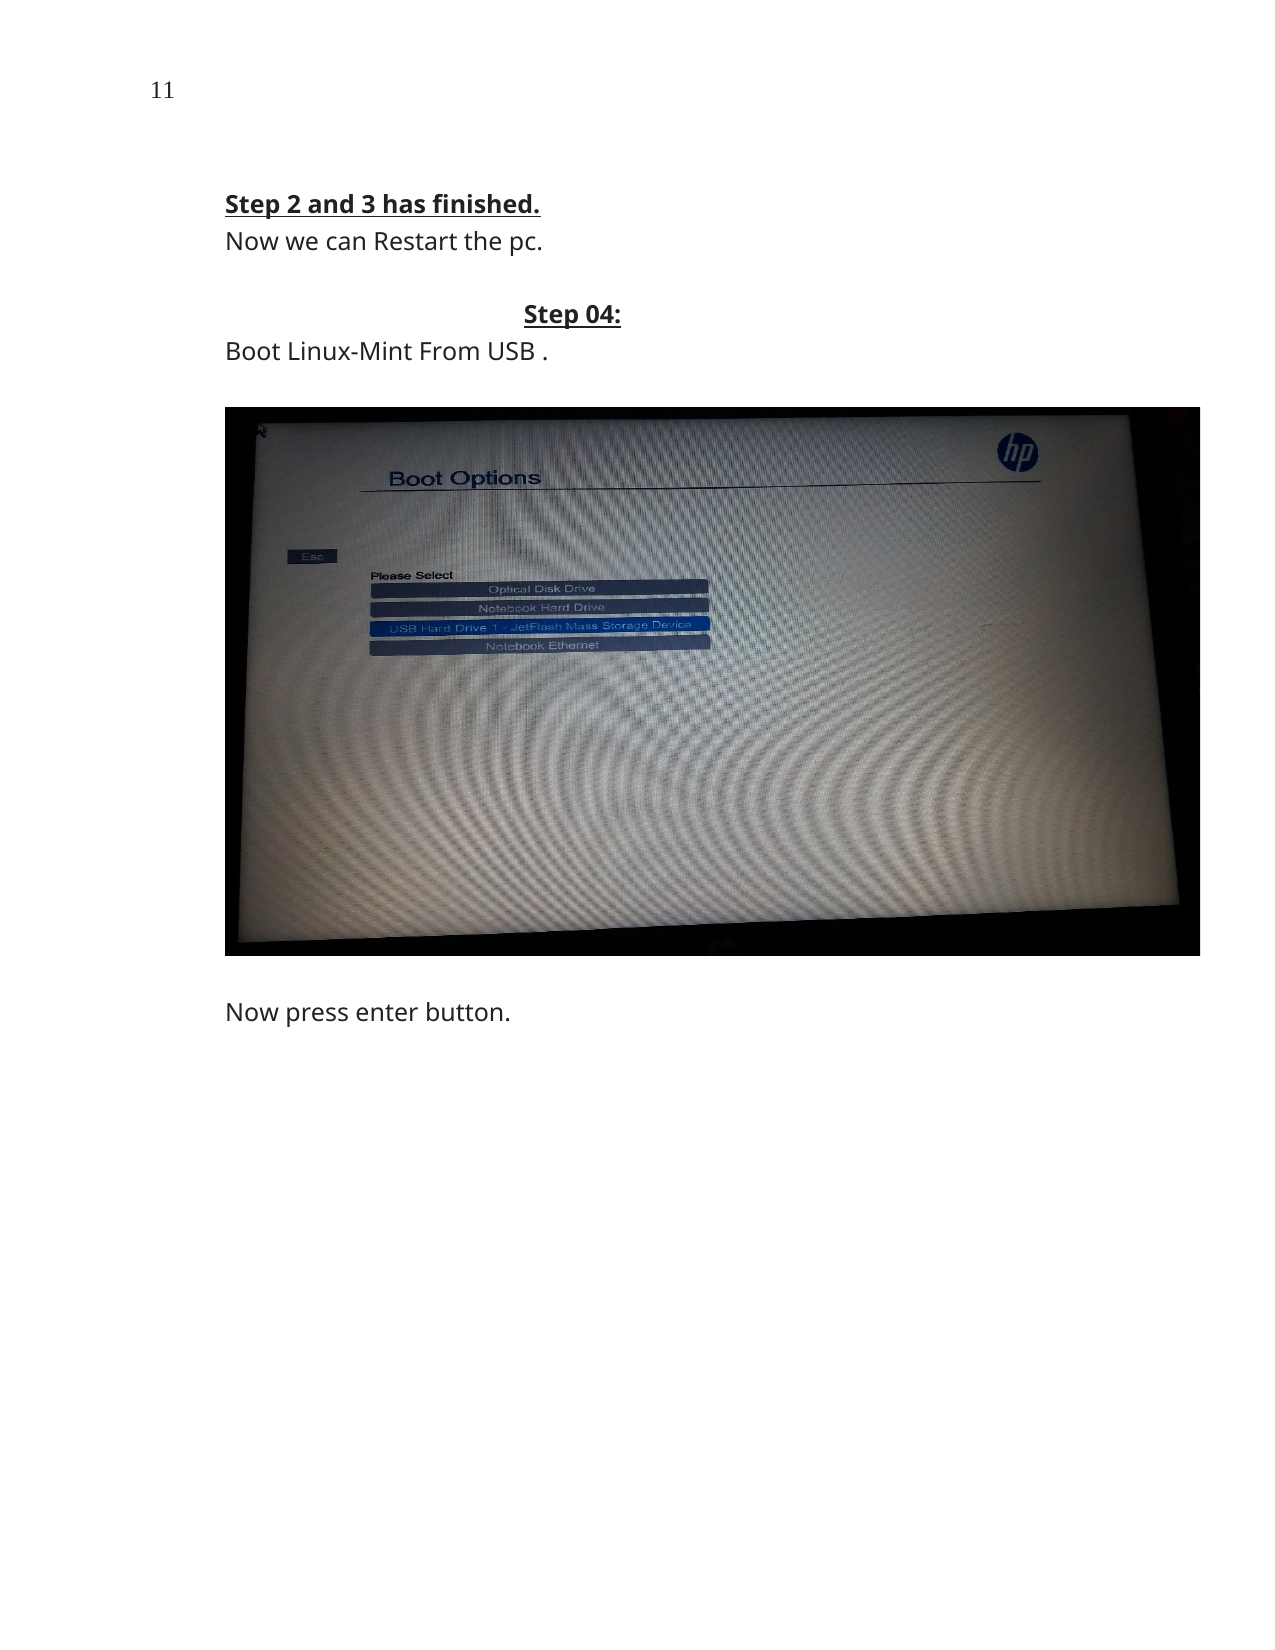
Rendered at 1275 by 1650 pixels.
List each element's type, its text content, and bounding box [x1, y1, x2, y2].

picture [225, 407, 1200, 956]
list Now we can Restart the pc. [225, 223, 1125, 258]
list Now press enter button. [225, 994, 1125, 1028]
list Step 04: [225, 297, 1125, 331]
list Step 2 and 3 has finished. [225, 187, 1125, 221]
list Boot Linux-Mint From USB . [225, 334, 1125, 368]
